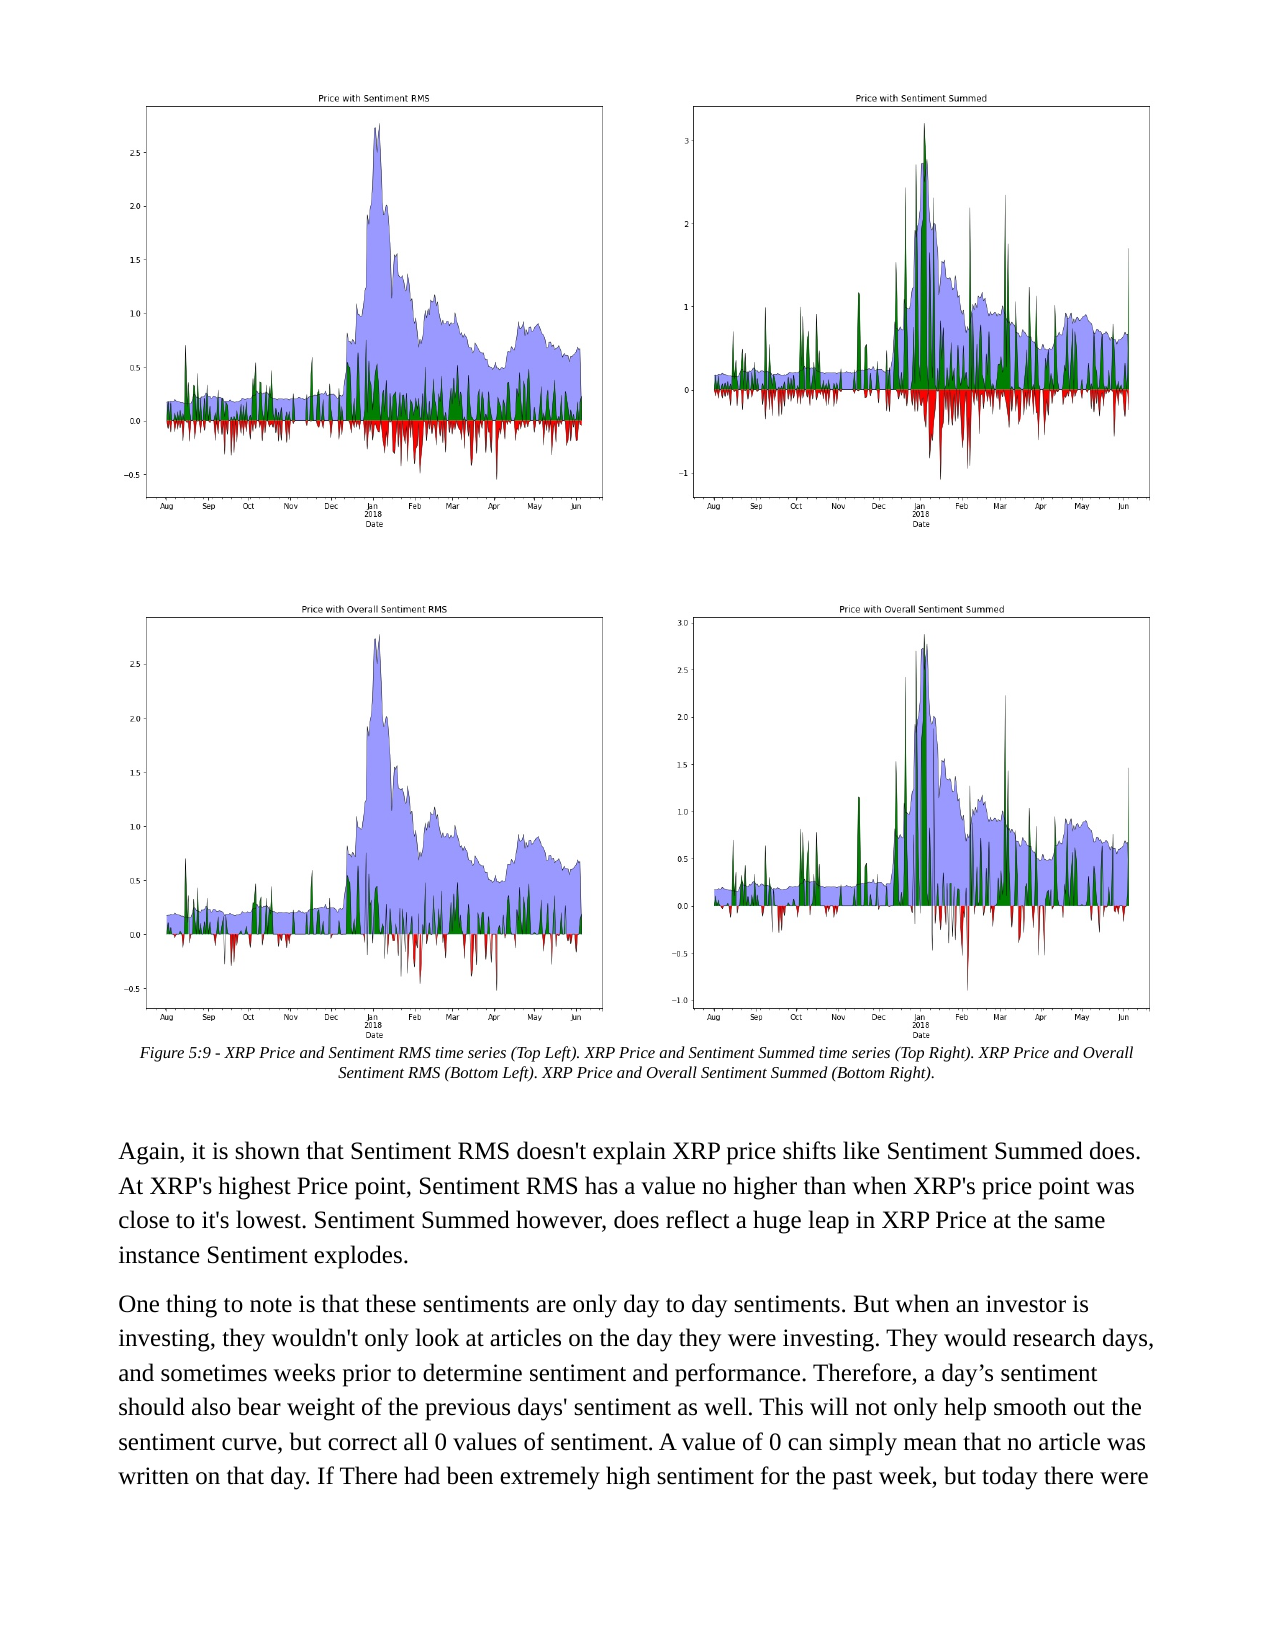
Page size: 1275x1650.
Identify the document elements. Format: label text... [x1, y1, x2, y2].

text Again, it is shown that Sentiment RMS doesn't explain XRP price shifts like Sentiment Summed does. At XRP's highest Price point, Sentiment RMS has a value no higher than when XRP's price point was close to it's lowest. Sentiment Summed however, does reflect a huge leap in XRP Price at the same instance Sentiment explodes. [118, 1136, 1157, 1269]
text One thing to note is that these sentiments are only day to day sentiments. But when an investor is investing, they wouldn't only look at articles on the day they were investing. They would research days, and sometimes weeks prior to determine sentiment and performance. Therefore, a day’s sentiment should also bear weight of the previous days' sentiment as well. This will not only help smooth out the sentiment curve, but correct all 0 values of sentiment. A value of 0 can simply mean that no article was written on that day. If There had been extremely high sentiment for the past week, but today there were [118, 1289, 1157, 1490]
text Figure 5:9 - XRP Price and Sentiment RMS time series (Top Left). XRP Price and Sentiment Summed time series (Top Right). XRP Price and Overall Sentiment RMS (Bottom Left). XRP Price and Overall Sentiment Summed (Bottom Right). [118, 1044, 1157, 1082]
picture [118, 90, 1157, 533]
picture [118, 600, 1157, 1044]
